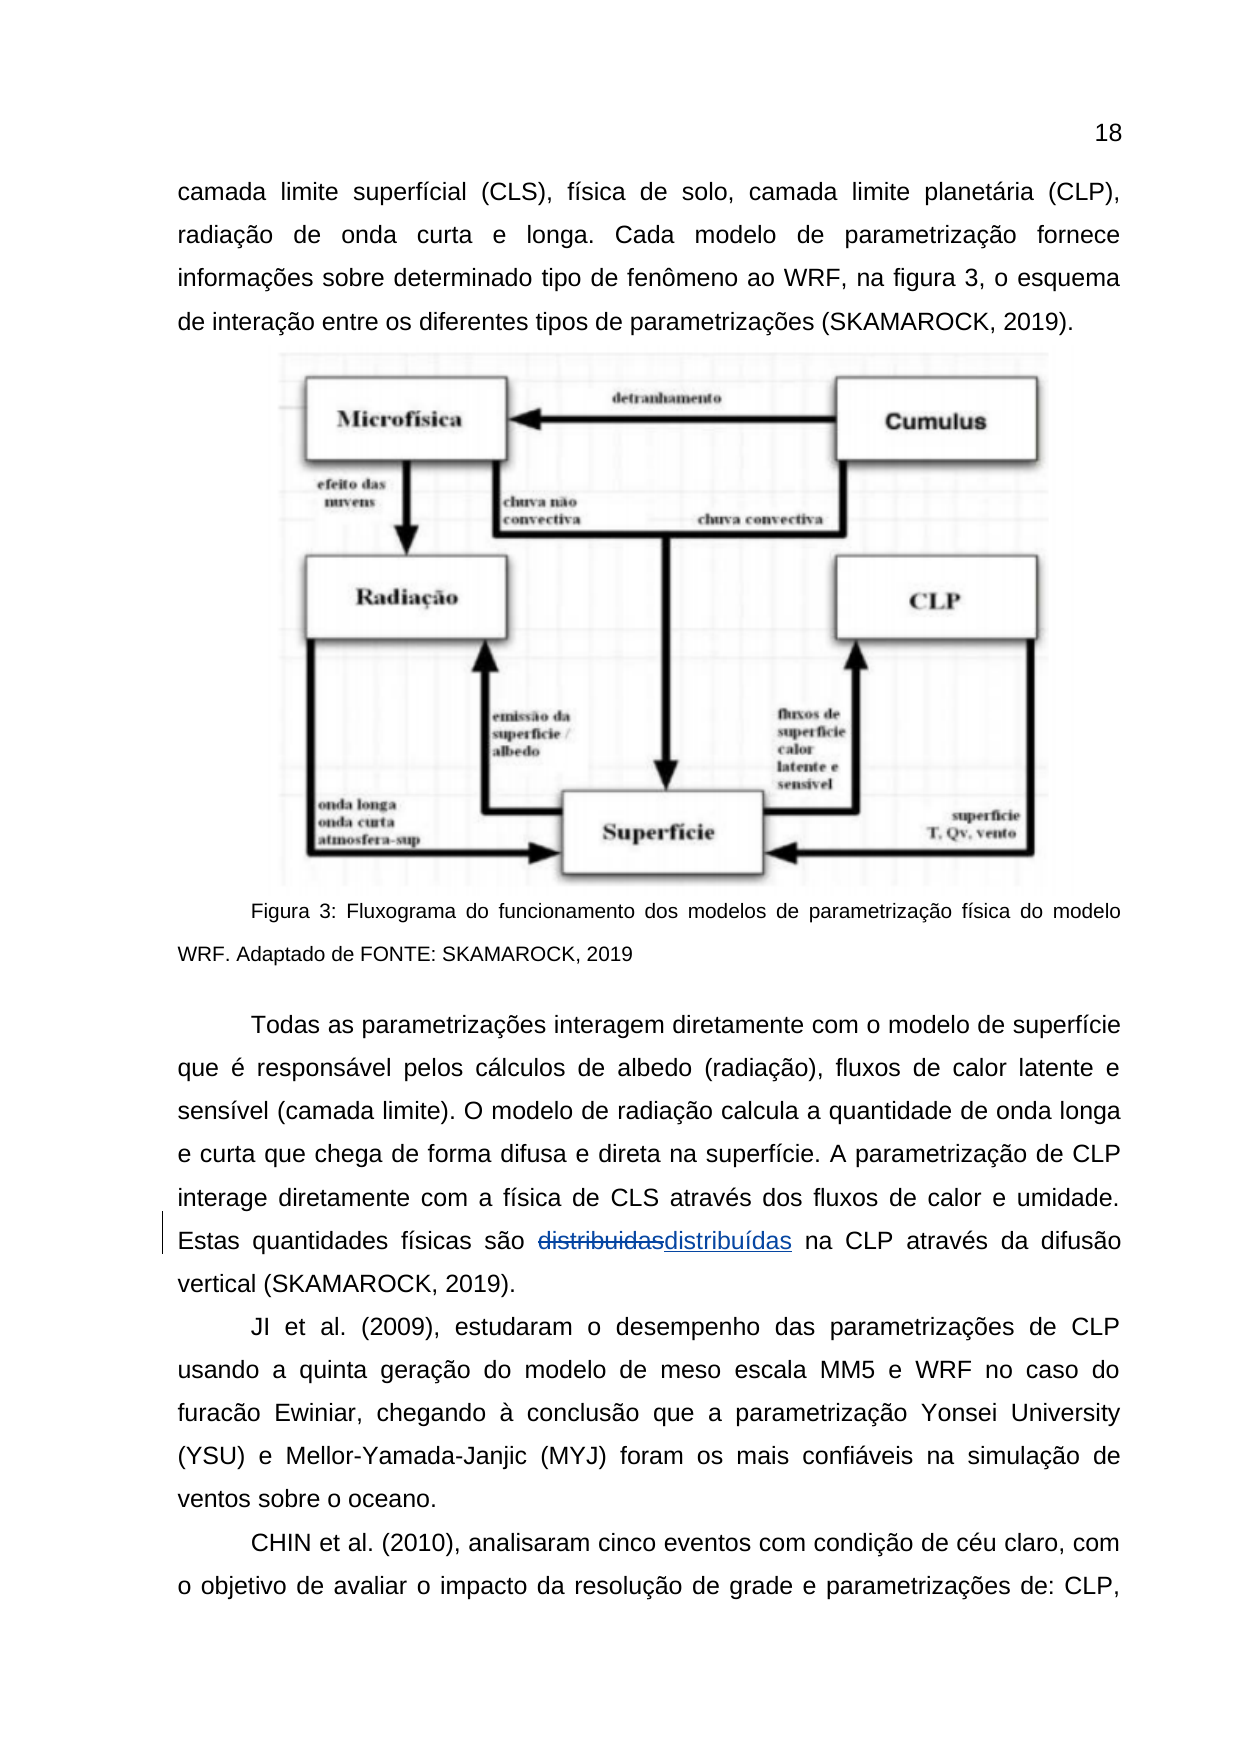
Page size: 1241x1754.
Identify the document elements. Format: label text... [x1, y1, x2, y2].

text camada limite superfícial (CLS), física de solo, camada limite planetária (CLP), radiação de onda curta e longa. Cada modelo de parametrização fornece informações sobre determinado tipo de fenômeno ao WRF, na figura 3, o esquema de interação entre os diferentes tipos de parametrizações (SKAMAROCK, 2019). [177, 177, 1122, 335]
text JI et al. (2009), estudaram o desempenho das parametrizações de CLP usando a quinta geração do modelo de meso escala MM5 e WRF no caso do furacão Ewiniar, chegando à conclusão que a parametrização Yonsei University (YSU) e Mellor-Yamada-Janjic (MYJ) foram os mais confiáveis na simulação de ventos sobre o oceano. [177, 1312, 1122, 1513]
picture [264, 345, 1077, 899]
text CHIN et al. (2010), analisaram cinco eventos com condição de céu claro, com o objetivo de avaliar o impacto da resolução de grade e parametrizações de: CLP, [177, 1527, 1122, 1599]
text Todas as parametrizações interagem diretamente com o modelo de superfície que é responsável pelos cálculos de albedo (radiação), fluxos de calor latente e sensível (camada limite). O modelo de radiação calcula a quantidade de onda longa e curta que chega de forma difusa e direta na superfície. A parametrização de CLP interage diretamente com a física de CLS através dos fluxos de calor e umidade. Estas quantidades físicas são distribuídas na CLP através da difusão vertical (SKAMAROCK, 2019). [177, 1010, 1122, 1297]
text Figura 3: Fluxograma do funcionamento dos modelos de parametrização física do modelo WRF. Adaptado de FONTE: SKAMAROCK, 2019 [177, 393, 1122, 966]
